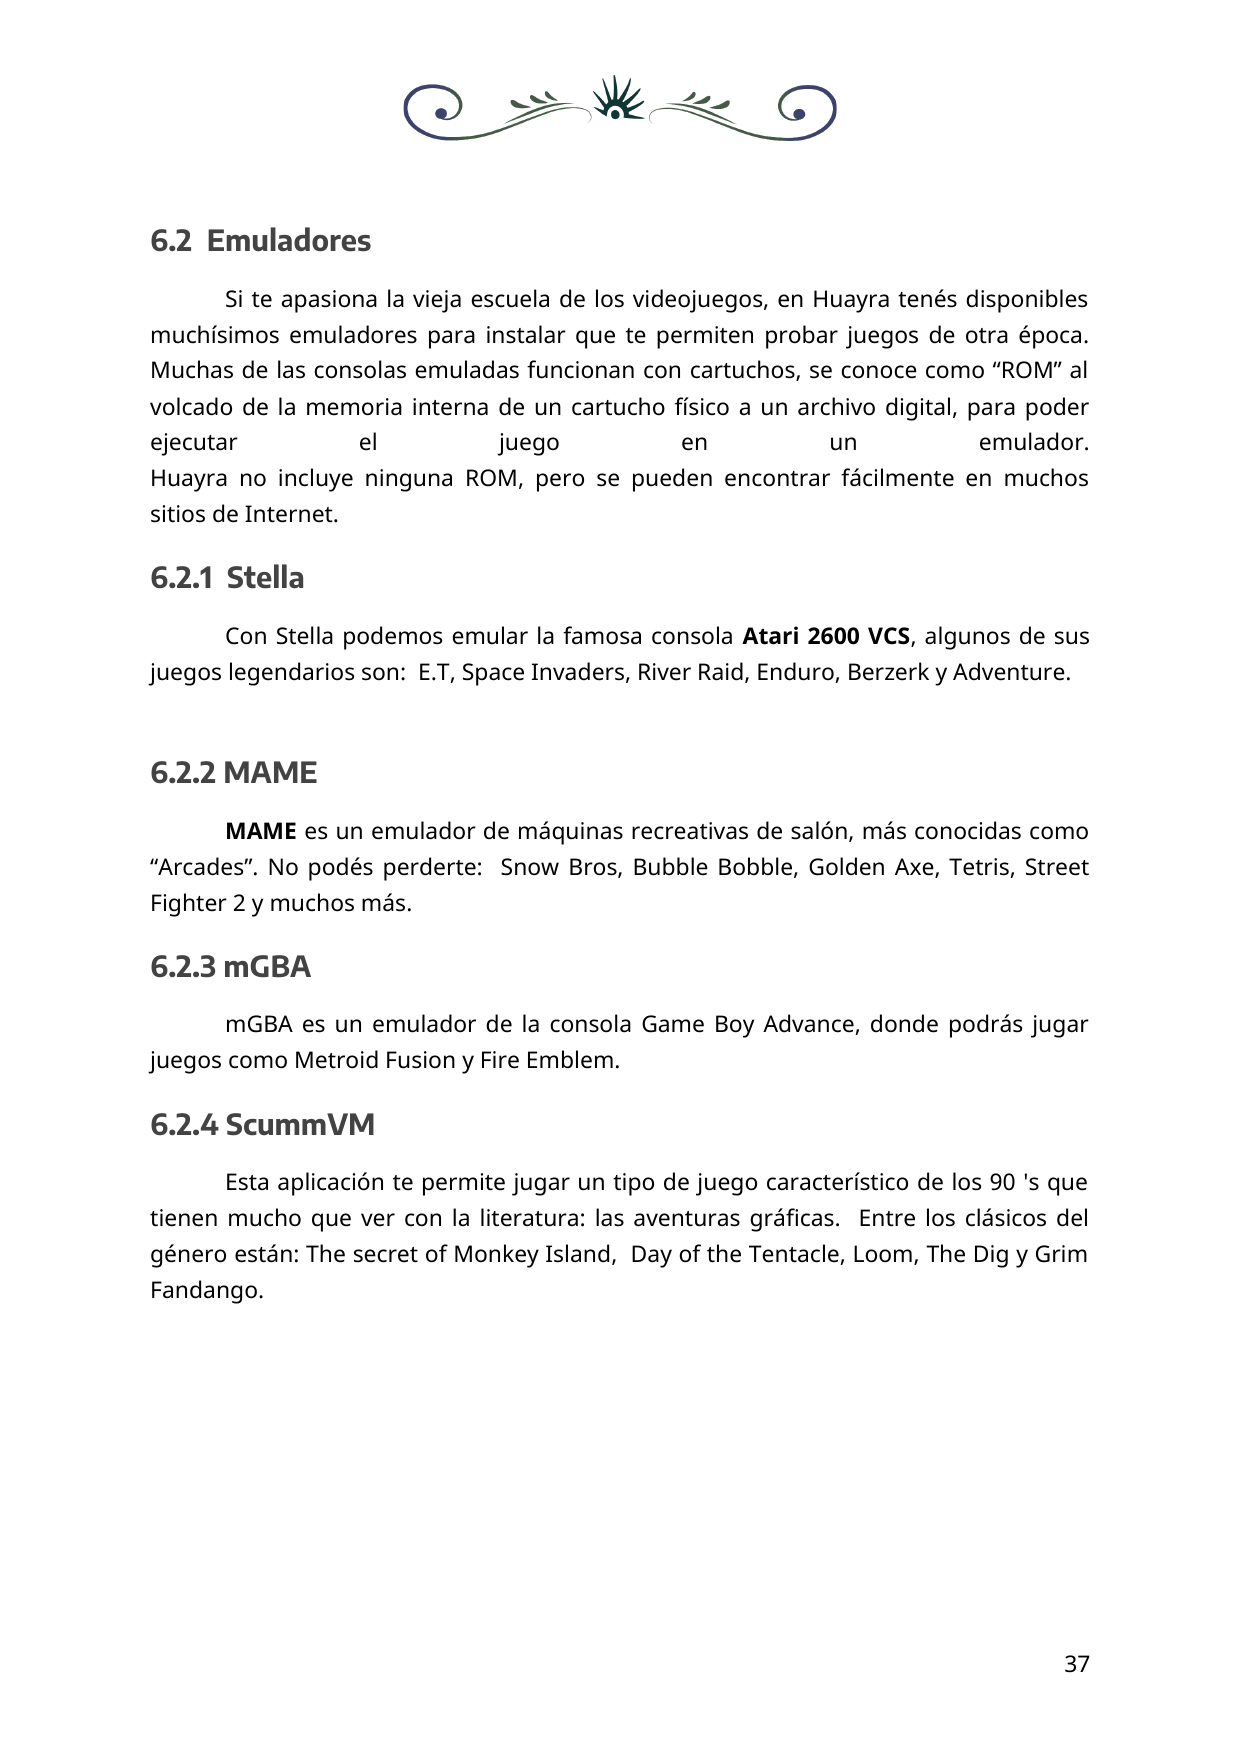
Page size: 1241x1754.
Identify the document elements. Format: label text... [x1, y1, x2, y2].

subtitle 6.2.4 ScummVM [150, 1105, 1090, 1142]
subtitle 6.2.2 MAME [150, 717, 1090, 790]
text MAME es un emulador de máquinas recreativas de salón, más conocidas como “Arcades”. No podés perderte: Snow Bros, Bubble Bobble, Golden Axe, Tetris, Street Fighter 2 y muchos más. [150, 814, 1090, 918]
text Si te apasiona la vieja escuela de los videojuegos, en Huayra tenés disponibles muchísimos emuladores para instalar que te permiten probar juegos de otra época. Muchas de las consolas emuladas funcionan con cartuchos, se conoce como “ROM” al volcado de la memoria interna de un cartucho físico a un archivo digital, para poder ejecutar el juego en un emulador. Huayra no incluye ninguna ROM, pero se pueden encontrar fácilmente en muchos sitios de Internet. [150, 283, 1090, 529]
subtitle 6.2.3 mGBA [150, 947, 1090, 984]
picture [403, 75, 837, 141]
text Con Stella podemos emular la famosa consola Atari 2600 VCS, algunos de sus juegos legendarios son: E.T, Space Invaders, River Raid, Enduro, Berzerk y Adventure. [150, 620, 1090, 687]
text mGBA es un emulador de la consola Game Boy Advance, donde podrás jugar juegos como Metroid Fusion y Fire Emblem. [150, 1008, 1090, 1076]
text Esta aplicación te permite jugar un tipo de juego característico de los 90 's que tienen mucho que ver con la literatura: las aventuras gráficas. Entre los clásicos del género están: The secret of Monkey Island, Day of the Tentacle, Loom, The Dig y Grim Fandango. [150, 1166, 1090, 1305]
subtitle 6.2 Emuladores [150, 221, 1090, 258]
subtitle 6.2.1 Stella [150, 559, 1090, 595]
